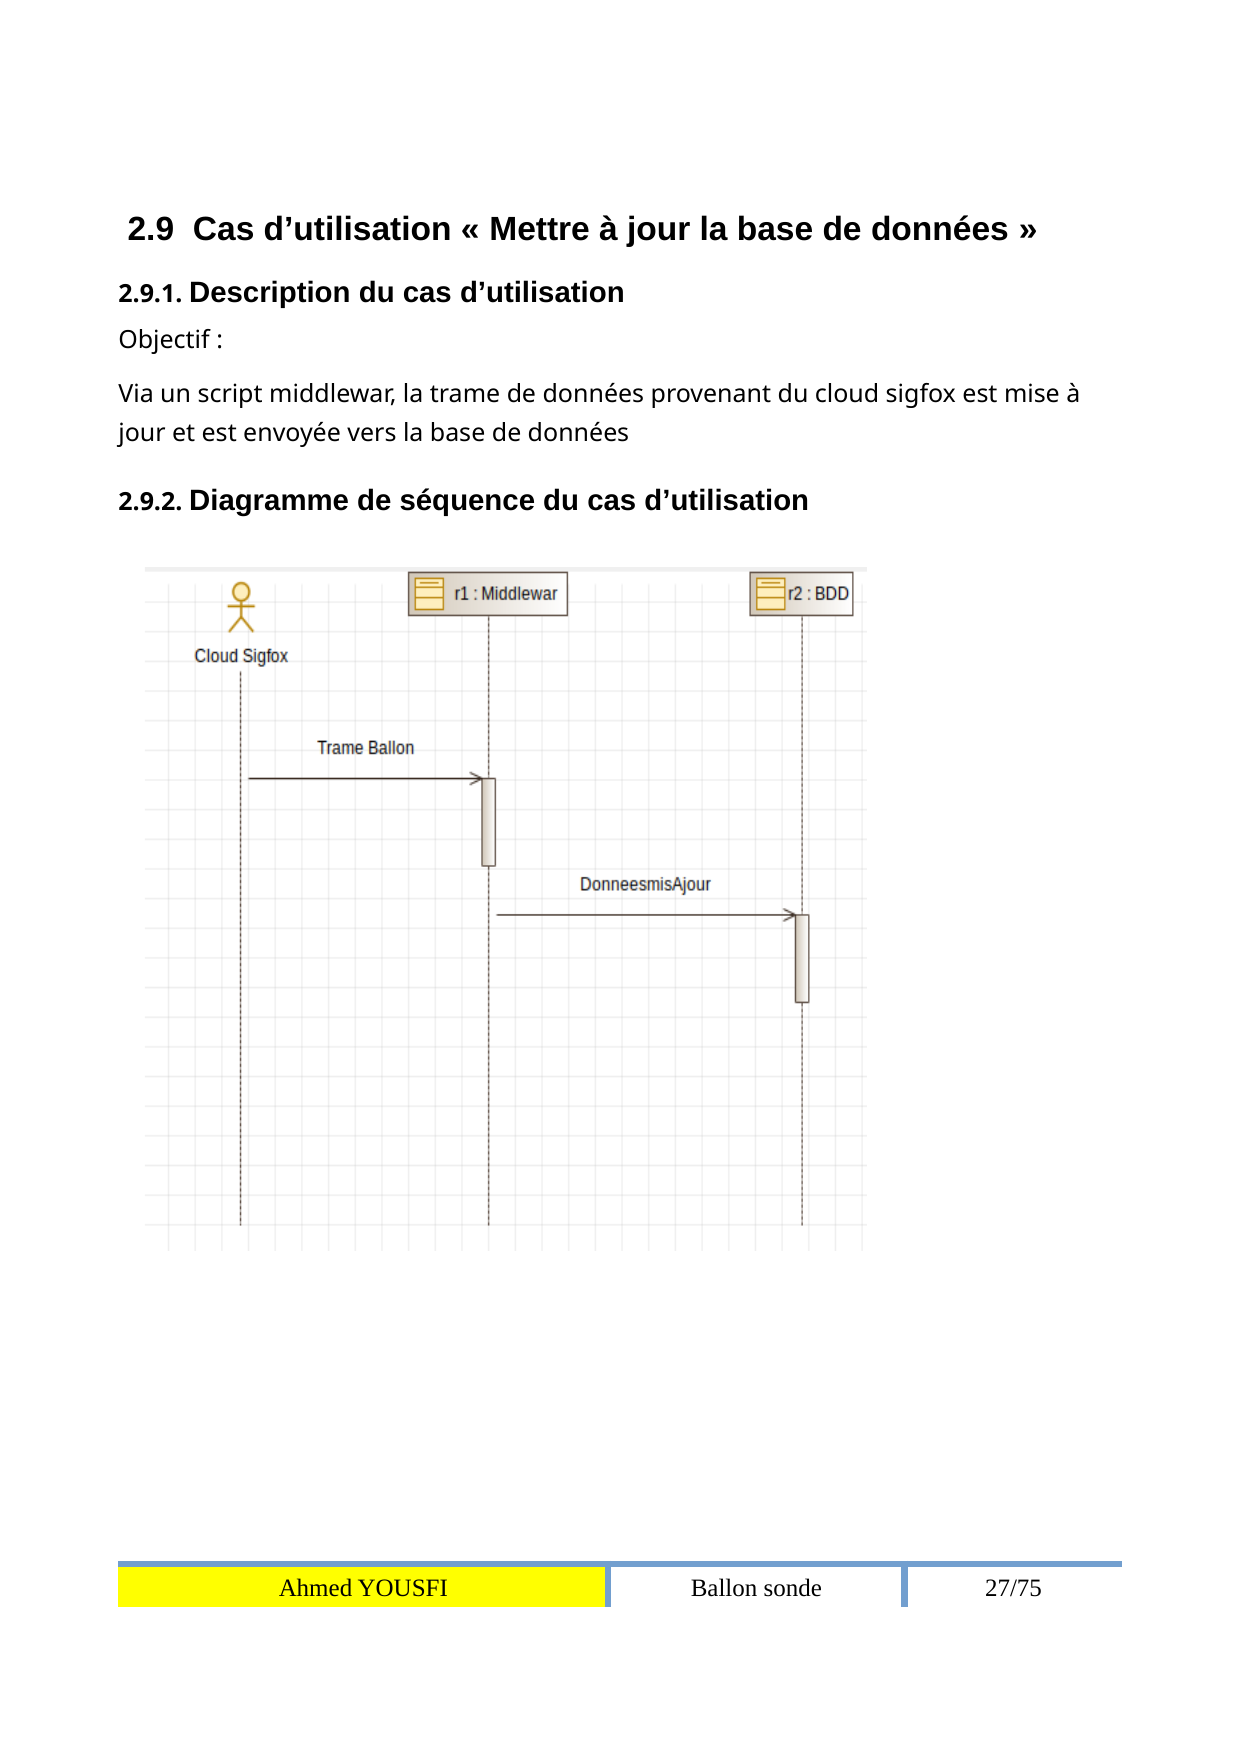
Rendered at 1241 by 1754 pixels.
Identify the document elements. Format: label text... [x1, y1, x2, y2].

subtitle Description du cas d’utilisation [118, 275, 1122, 309]
picture [144, 567, 867, 1251]
text Via un script middlewar, la trame de données provenant du cloud sigfox est mise à jour et est envoyée vers la base de données [118, 376, 1122, 449]
subtitle Cas d’utilisation « Mettre à jour la base de données » [118, 209, 1122, 248]
subtitle Diagramme de séquence du cas d’utilisation [118, 483, 1122, 518]
text Objectif : [118, 322, 1122, 356]
